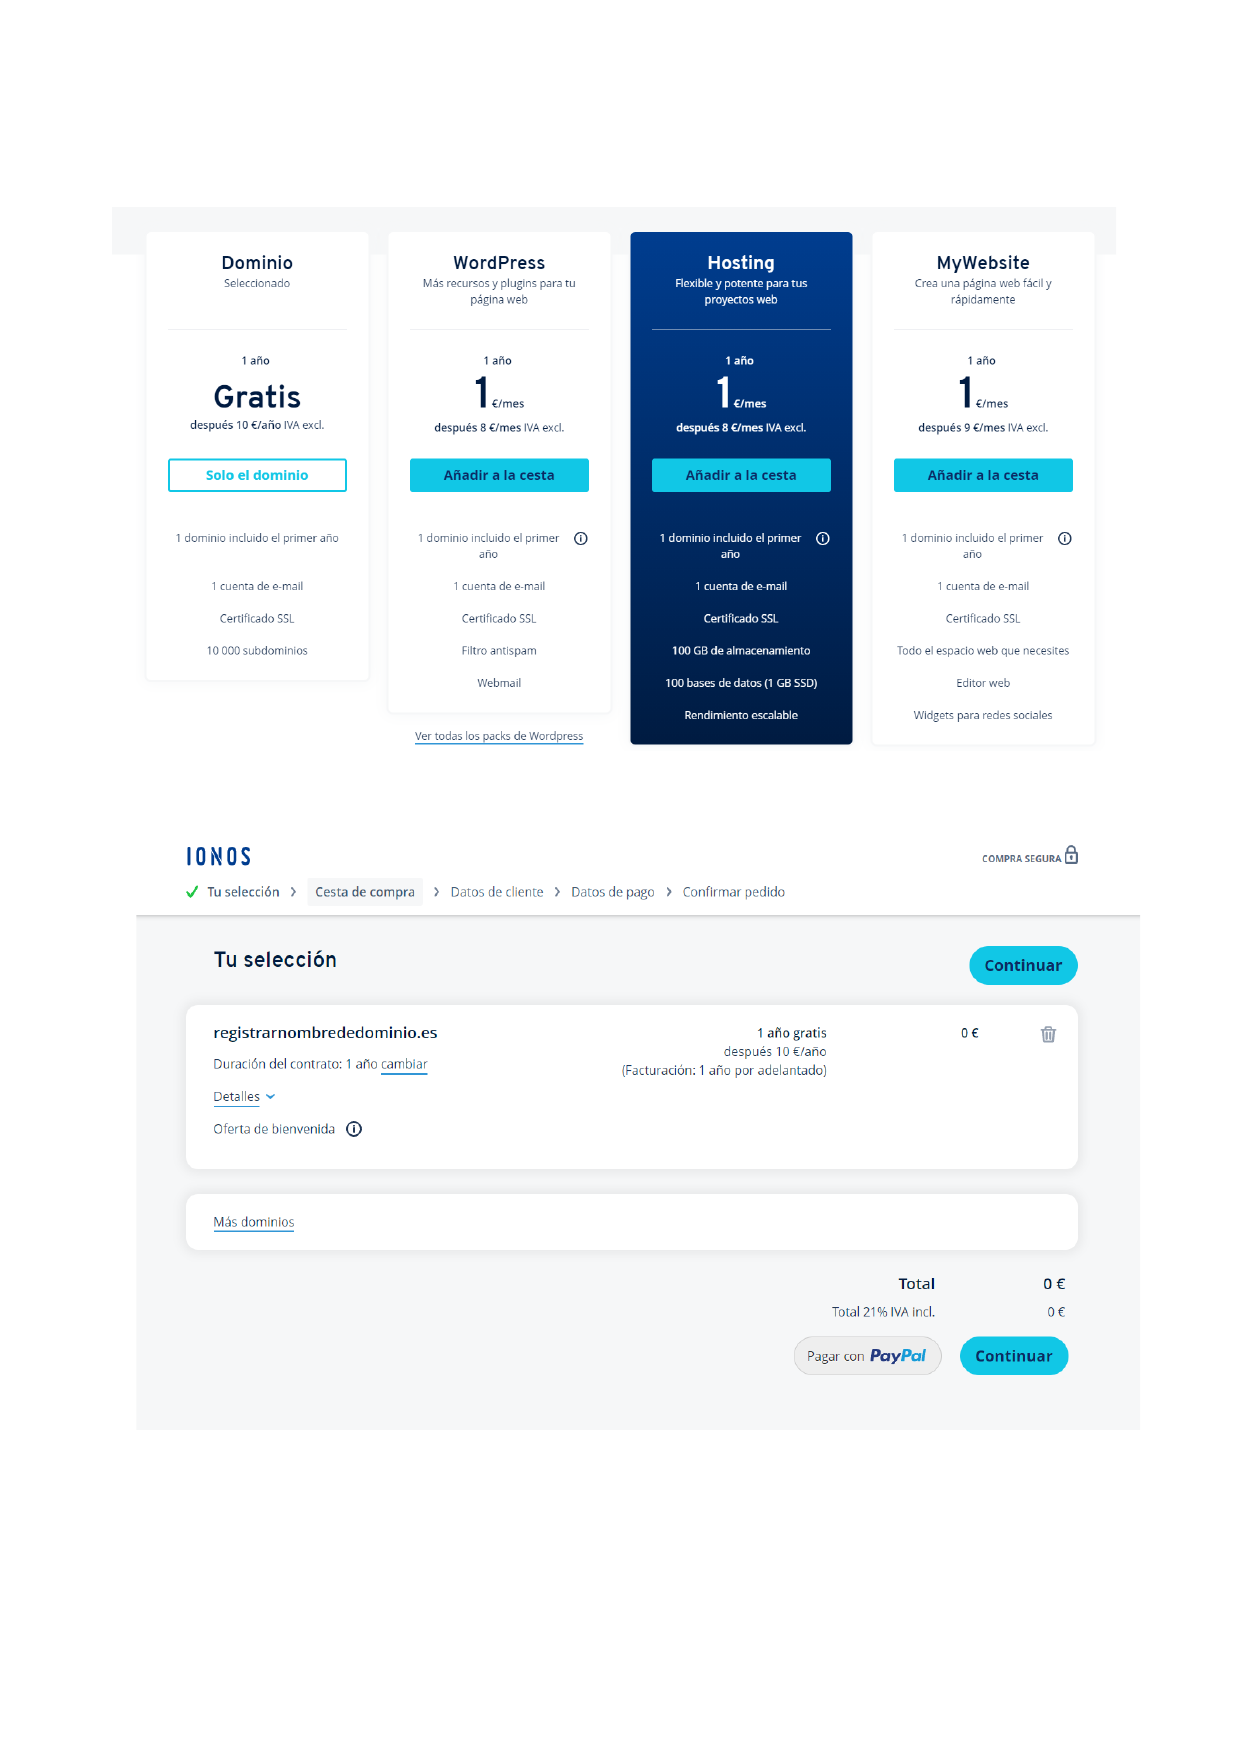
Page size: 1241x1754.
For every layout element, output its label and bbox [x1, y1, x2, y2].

picture [112, 207, 1117, 751]
picture [136, 834, 1141, 1430]
